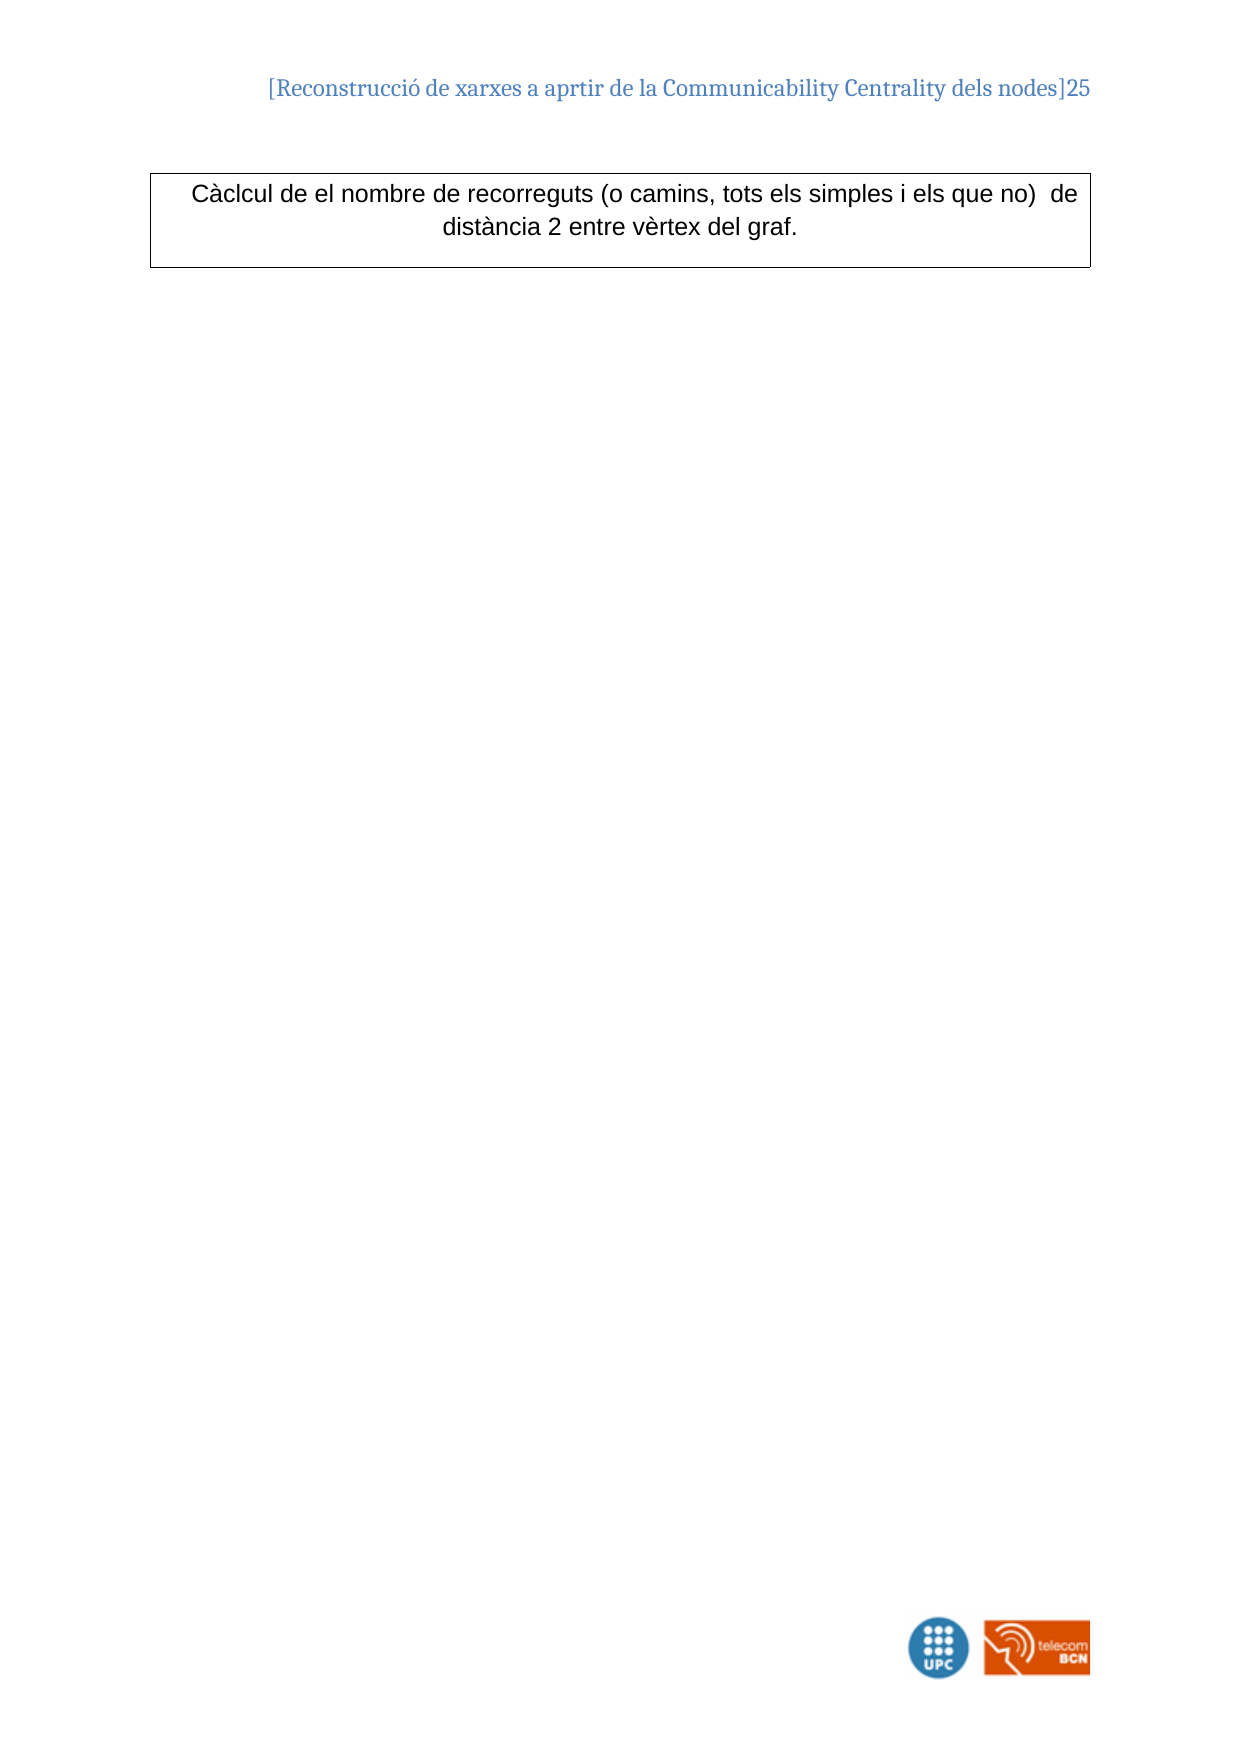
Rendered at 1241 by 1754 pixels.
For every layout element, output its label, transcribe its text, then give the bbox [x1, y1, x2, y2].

picture [904, 1614, 1091, 1681]
table_cell Càclcul de el nombre de recorreguts (o camins, tots els simples i els que no) de distància 2 entre vèrtex del graf. [151, 174, 1090, 267]
